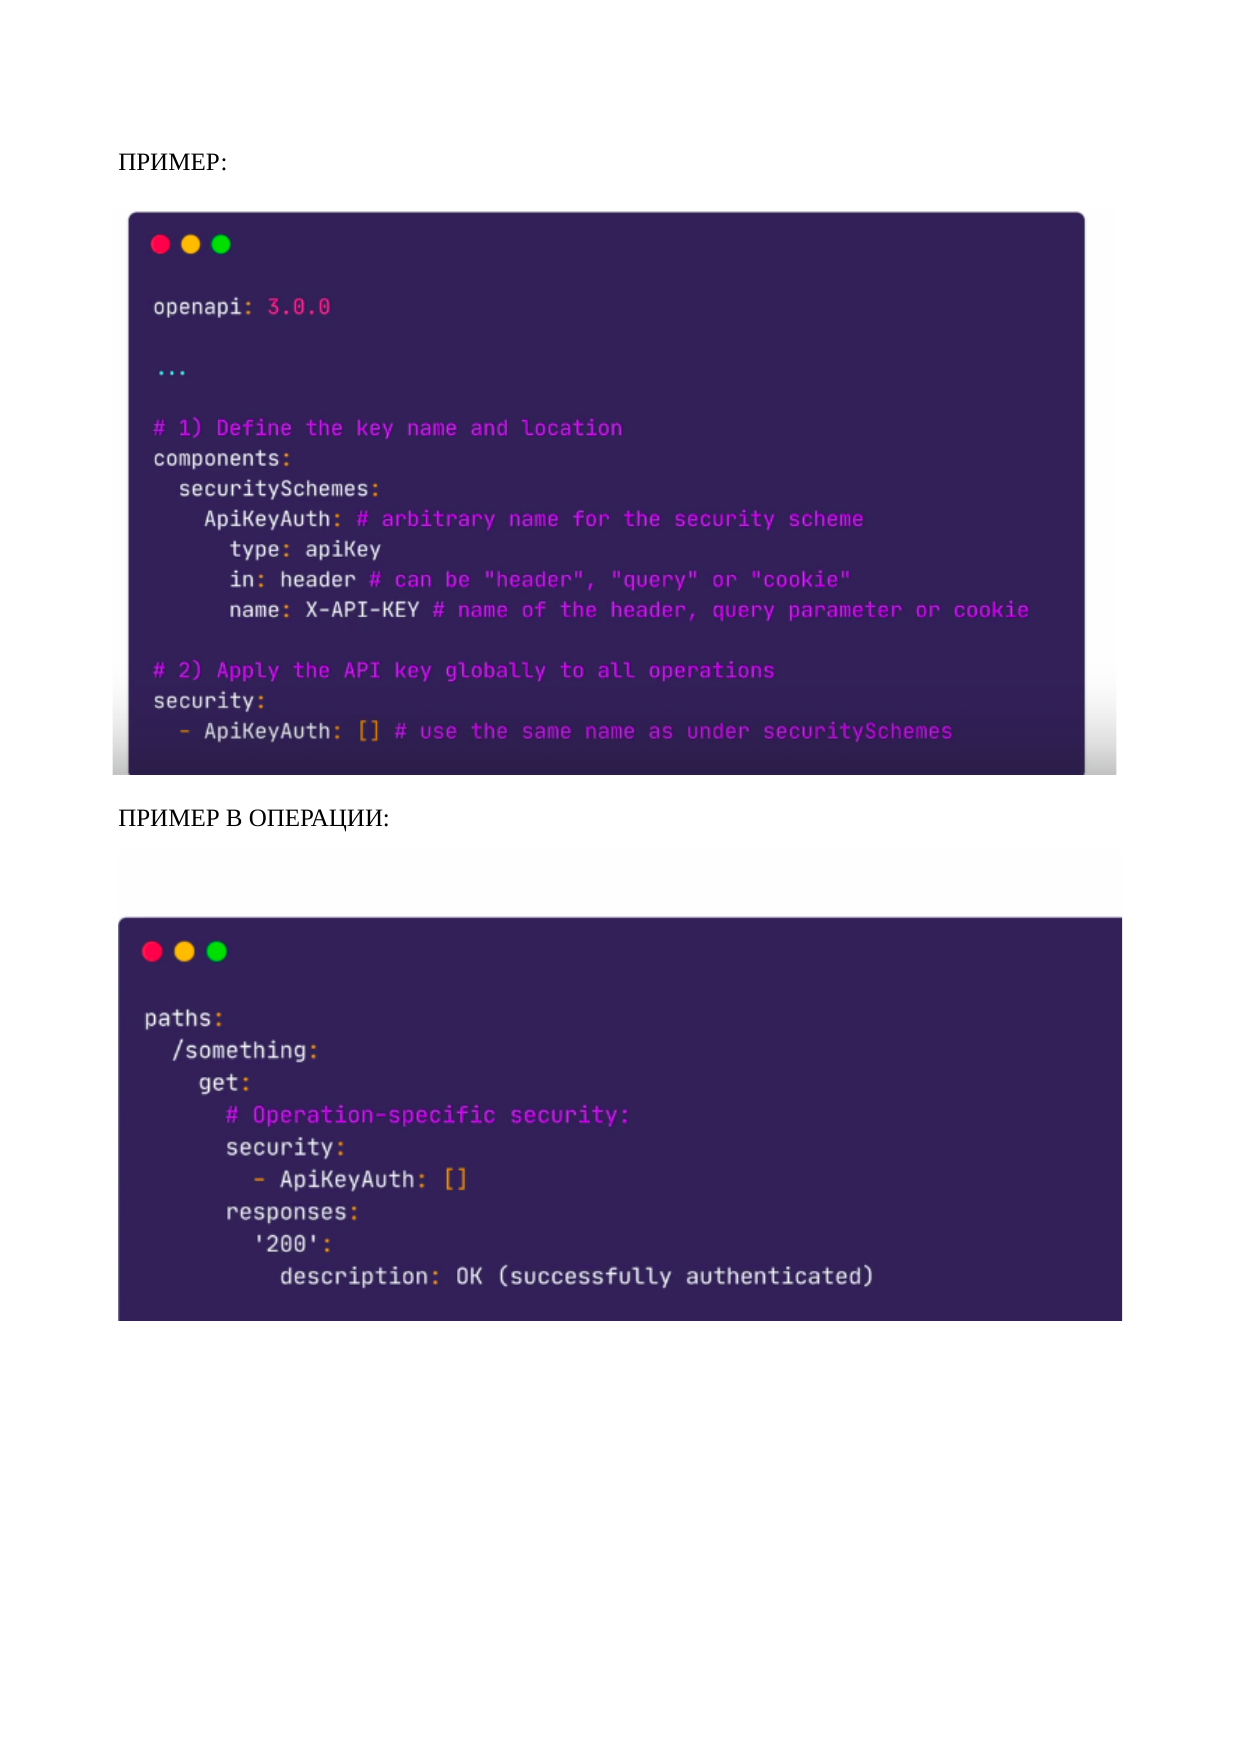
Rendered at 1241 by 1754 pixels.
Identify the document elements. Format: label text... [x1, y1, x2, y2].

text ПРИМЕР: [118, 147, 1122, 176]
picture [112, 209, 1117, 775]
text ПРИМЕР В ОПЕРАЦИИ: [118, 803, 1122, 832]
picture [118, 849, 1123, 1321]
